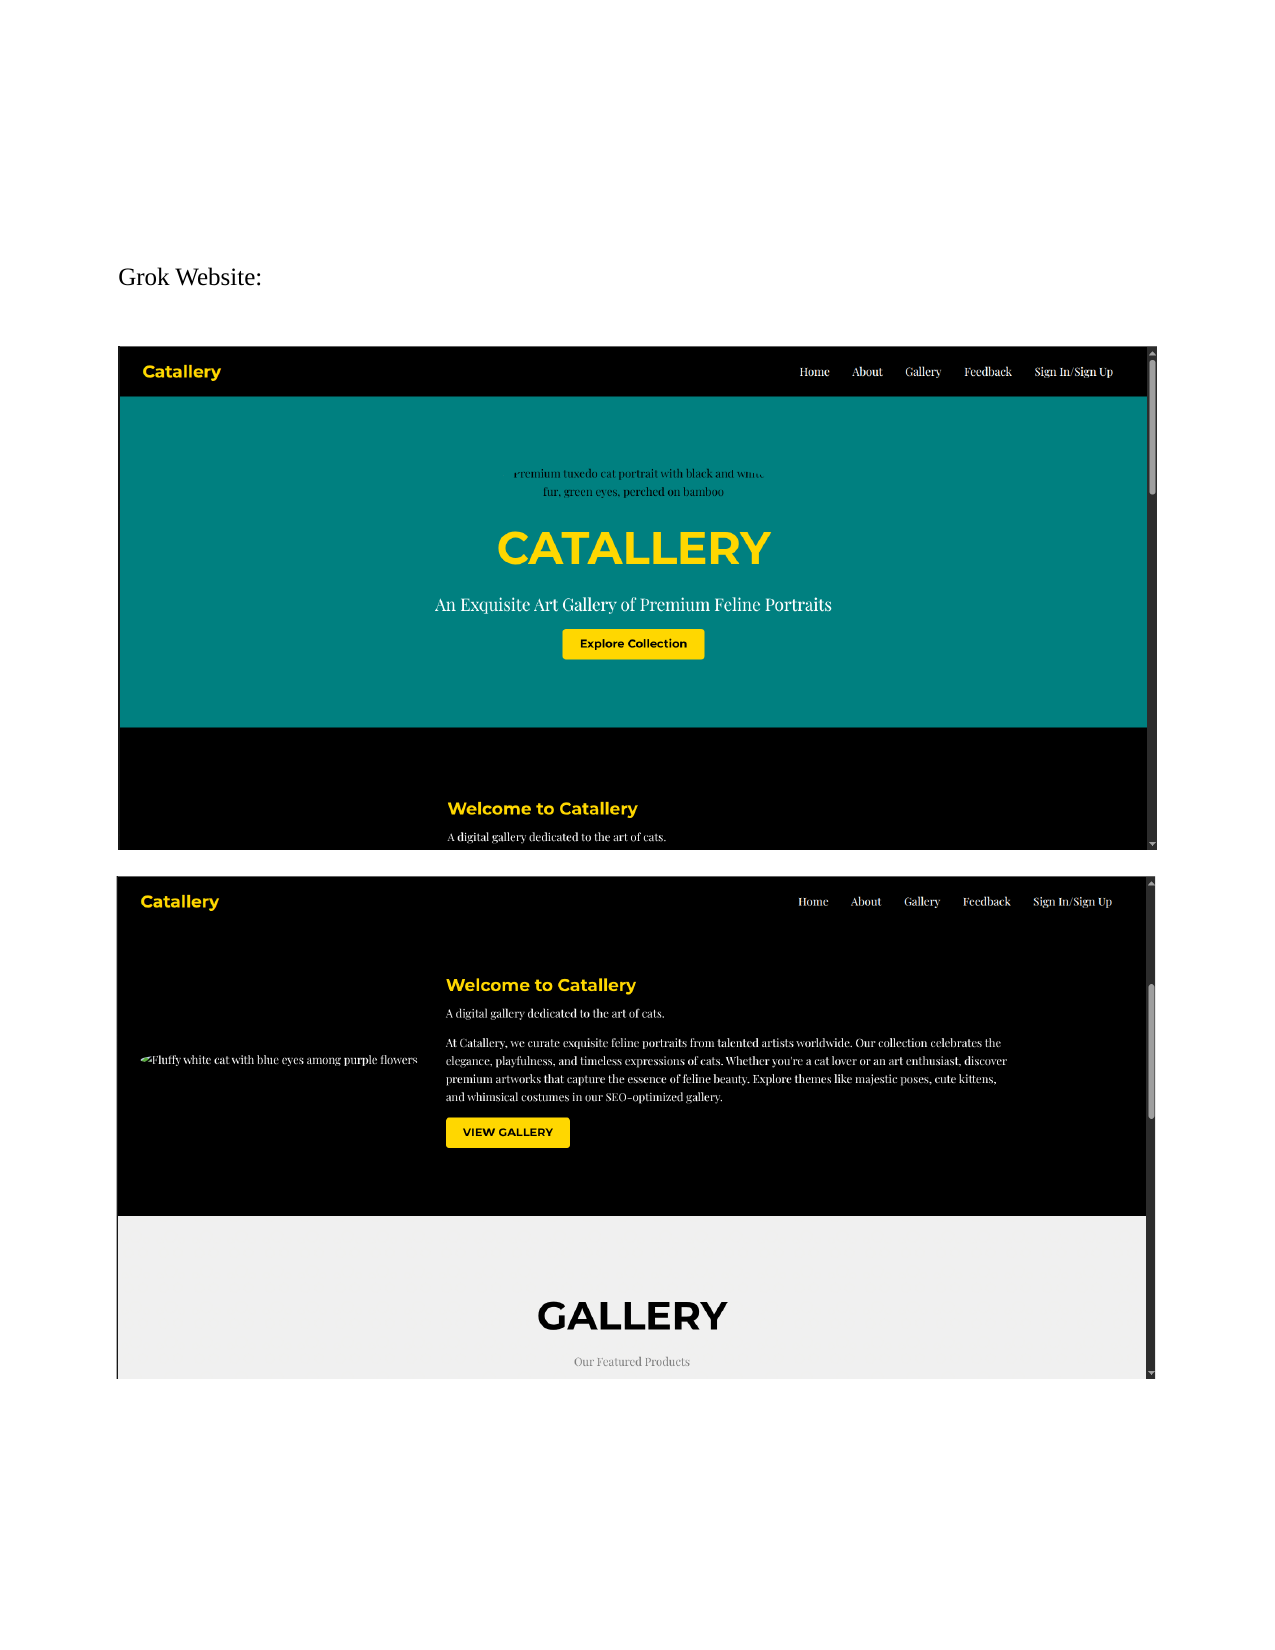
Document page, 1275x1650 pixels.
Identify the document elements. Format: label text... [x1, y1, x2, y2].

picture [116, 876, 1156, 1379]
text Grok Website: [118, 262, 1157, 291]
picture [118, 346, 1157, 850]
